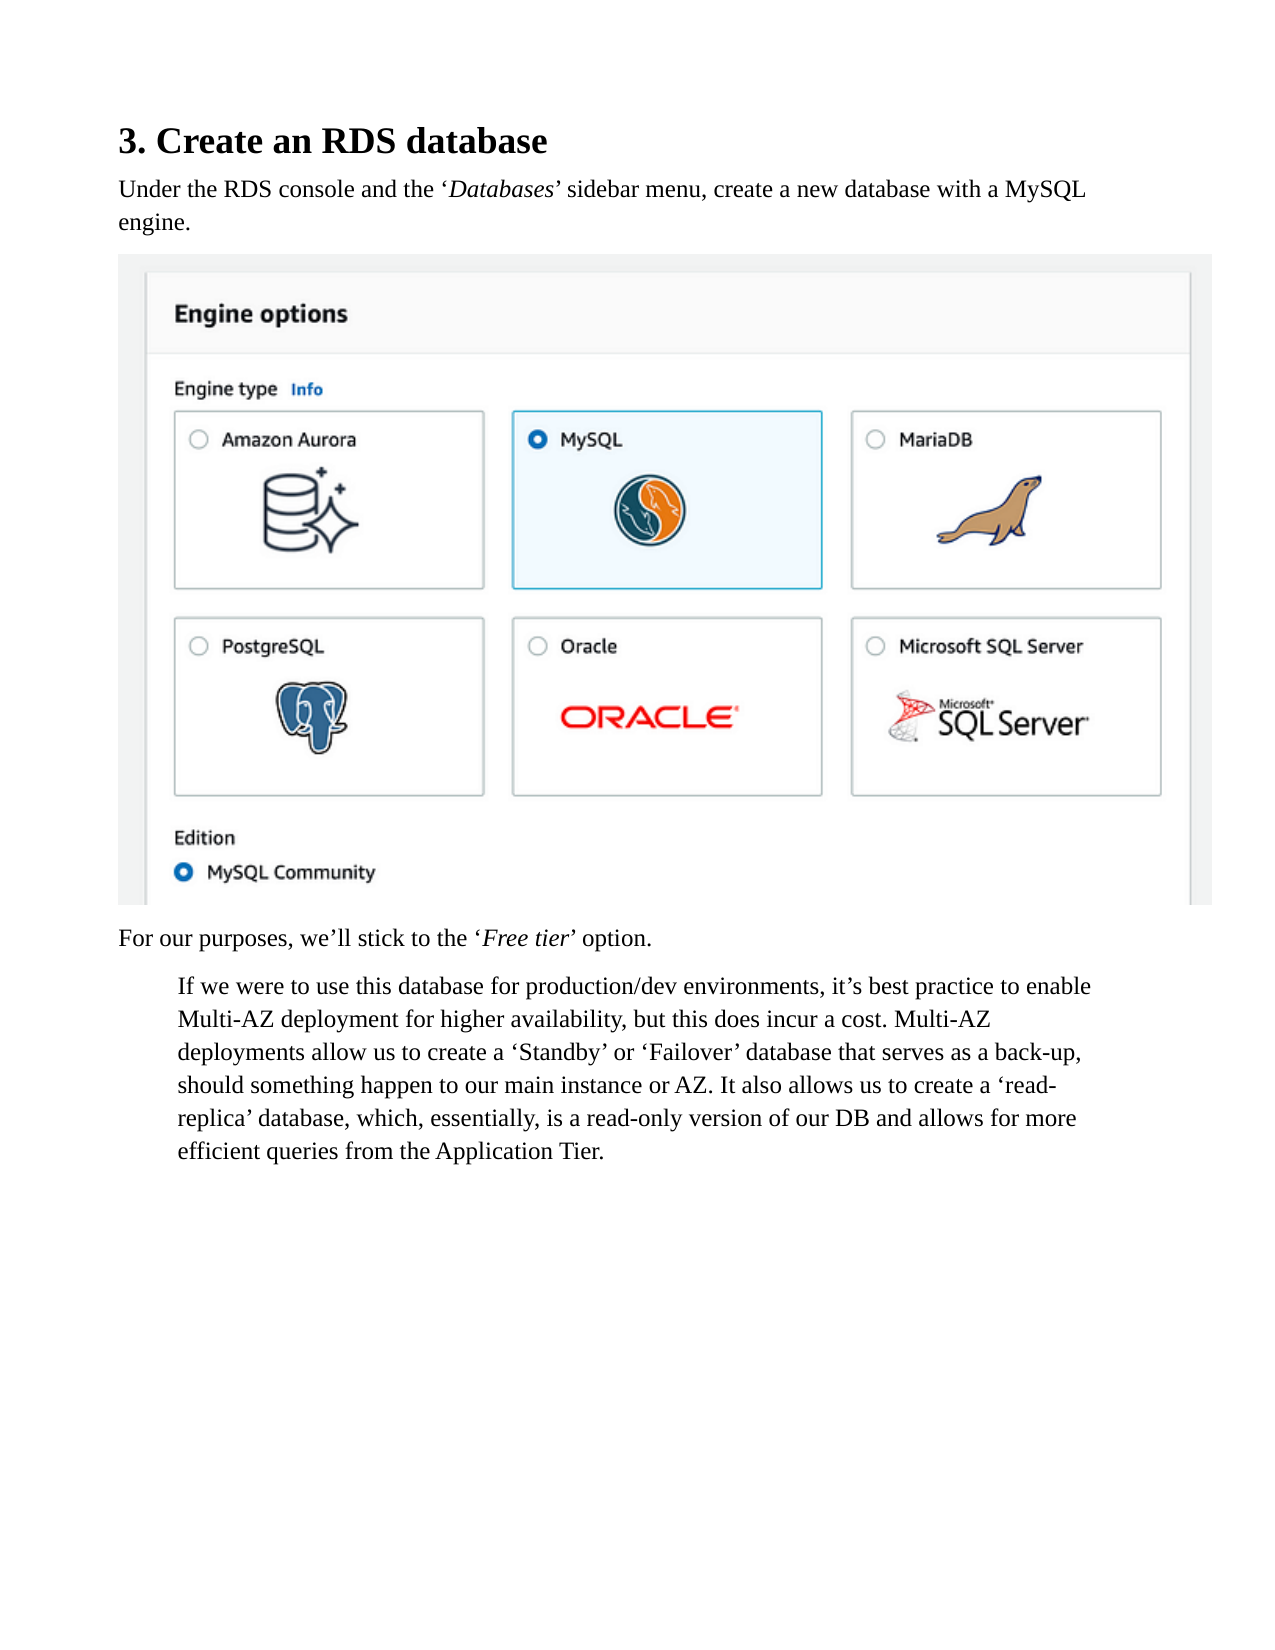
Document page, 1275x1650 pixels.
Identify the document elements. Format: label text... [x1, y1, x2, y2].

picture [118, 254, 1212, 905]
text For our purposes, we’ll stick to the ‘Free tier’ option. [118, 923, 1157, 952]
text If we were to use this database for production/dev environments, it’s best practice to enable Multi-AZ deployment for higher availability, but this does incur a cost. Multi-AZ deployments allow us to create a ‘Standby’ or ‘Failover’ database that serves as a back-up, should something happen to our main instance or AZ. It also allows us to create a ‘read-replica’ database, which, essentially, is a read-only version of our DB and allows for more efficient queries from the Application Tier. [177, 971, 1098, 1165]
subtitle 3. Create an RDS database [118, 118, 1157, 161]
text Under the RDS console and the ‘Databases’ sidebar menu, create a new database with a MySQL engine. [118, 174, 1157, 236]
